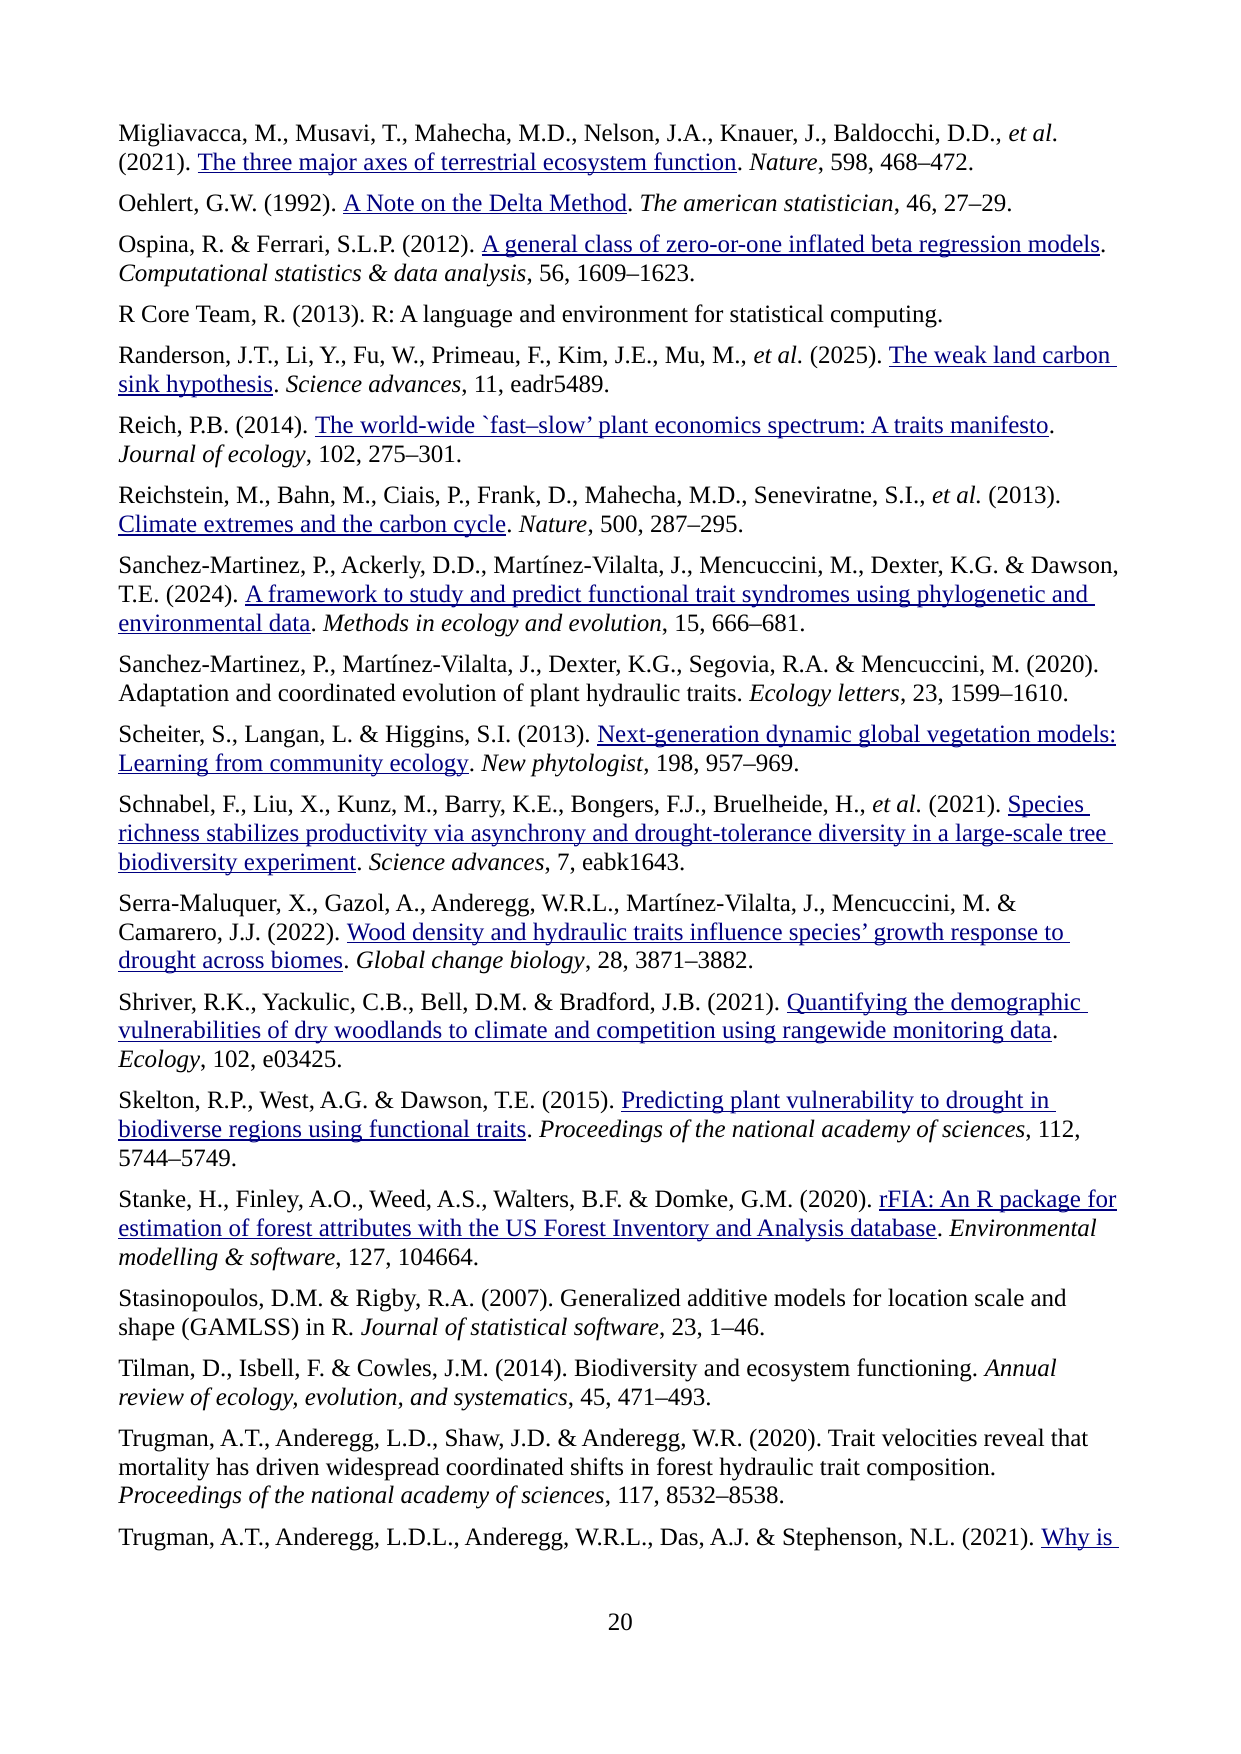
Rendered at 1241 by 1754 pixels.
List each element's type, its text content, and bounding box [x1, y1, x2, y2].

text Randerson, J.T., Li, Y., Fu, W., Primeau, F., Kim, J.E., Mu, M., et al. (2025). The weak land carbon sink hypothesis. Science advances, 11, eadr5489. [118, 341, 1122, 398]
text Tilman, D., Isbell, F. & Cowles, J.M. (2014). Biodiversity and ecosystem functioning. Annual review of ecology, evolution, and systematics, 45, 471–493. [118, 1353, 1122, 1411]
text Stanke, H., Finley, A.O., Weed, A.S., Walters, B.F. & Domke, G.M. (2020). rFIA: An R package for estimation of forest attributes with the US Forest Inventory and Analysis database. Environmental modelling & software, 127, 104664. [118, 1184, 1122, 1271]
text Trugman, A.T., Anderegg, L.D.L., Anderegg, W.R.L., Das, A.J. & Stephenson, N.L. (2021). Why is [118, 1522, 1122, 1551]
text Sanchez-Martinez, P., Martínez-Vilalta, J., Dexter, K.G., Segovia, R.A. & Mencuccini, M. (2020). Adaptation and coordinated evolution of plant hydraulic traits. Ecology letters, 23, 1599–1610. [118, 649, 1122, 707]
text Scheiter, S., Langan, L. & Higgins, S.I. (2013). Next-generation dynamic global vegetation models: Learning from community ecology. New phytologist, 198, 957–969. [118, 719, 1122, 777]
text Migliavacca, M., Musavi, T., Mahecha, M.D., Nelson, J.A., Knauer, J., Baldocchi, D.D., et al. (2021). The three major axes of terrestrial ecosystem function. Nature, 598, 468–472. [118, 118, 1122, 176]
text Schnabel, F., Liu, X., Kunz, M., Barry, K.E., Bongers, F.J., Bruelheide, H., et al. (2021). Species richness stabilizes productivity via asynchrony and drought-tolerance diversity in a large-scale tree biodiversity experiment. Science advances, 7, eabk1643. [118, 789, 1122, 876]
text Serra-Maluquer, X., Gazol, A., Anderegg, W.R.L., Martínez-Vilalta, J., Mencuccini, M. & Camarero, J.J. (2022). Wood density and hydraulic traits influence species’ growth response to drought across biomes. Global change biology, 28, 3871–3882. [118, 888, 1122, 974]
text Skelton, R.P., West, A.G. & Dawson, T.E. (2015). Predicting plant vulnerability to drought in biodiverse regions using functional traits. Proceedings of the national academy of sciences, 112, 5744–5749. [118, 1086, 1122, 1172]
text Trugman, A.T., Anderegg, L.D., Shaw, J.D. & Anderegg, W.R. (2020). Trait velocities reveal that mortality has driven widespread coordinated shifts in forest hydraulic trait composition. Proceedings of the national academy of sciences, 117, 8532–8538. [118, 1423, 1122, 1509]
text Sanchez-Martinez, P., Ackerly, D.D., Martínez-Vilalta, J., Mencuccini, M., Dexter, K.G. & Dawson, T.E. (2024). A framework to study and predict functional trait syndromes using phylogenetic and environmental data. Methods in ecology and evolution, 15, 666–681. [118, 551, 1122, 637]
text Stasinopoulos, D.M. & Rigby, R.A. (2007). Generalized additive models for location scale and shape (GAMLSS) in R. Journal of statistical software, 23, 1–46. [118, 1283, 1122, 1341]
text Oehlert, G.W. (1992). A Note on the Delta Method. The american statistician, 46, 27–29. [118, 188, 1122, 217]
text R Core Team, R. (2013). R: A language and environment for statistical computing. [118, 299, 1122, 328]
text Reich, P.B. (2014). The world-wide `fast–slow’ plant economics spectrum: A traits manifesto. Journal of ecology, 102, 275–301. [118, 411, 1122, 468]
text Reichstein, M., Bahn, M., Ciais, P., Frank, D., Mahecha, M.D., Seneviratne, S.I., et al. (2013). Climate extremes and the carbon cycle. Nature, 500, 287–295. [118, 481, 1122, 538]
text Ospina, R. & Ferrari, S.L.P. (2012). A general class of zero-or-one inflated beta regression models. Computational statistics & data analysis, 56, 1609–1623. [118, 229, 1122, 287]
text Shriver, R.K., Yackulic, C.B., Bell, D.M. & Bradford, J.B. (2021). Quantifying the demographic vulnerabilities of dry woodlands to climate and competition using rangewide monitoring data. Ecology, 102, e03425. [118, 987, 1122, 1073]
